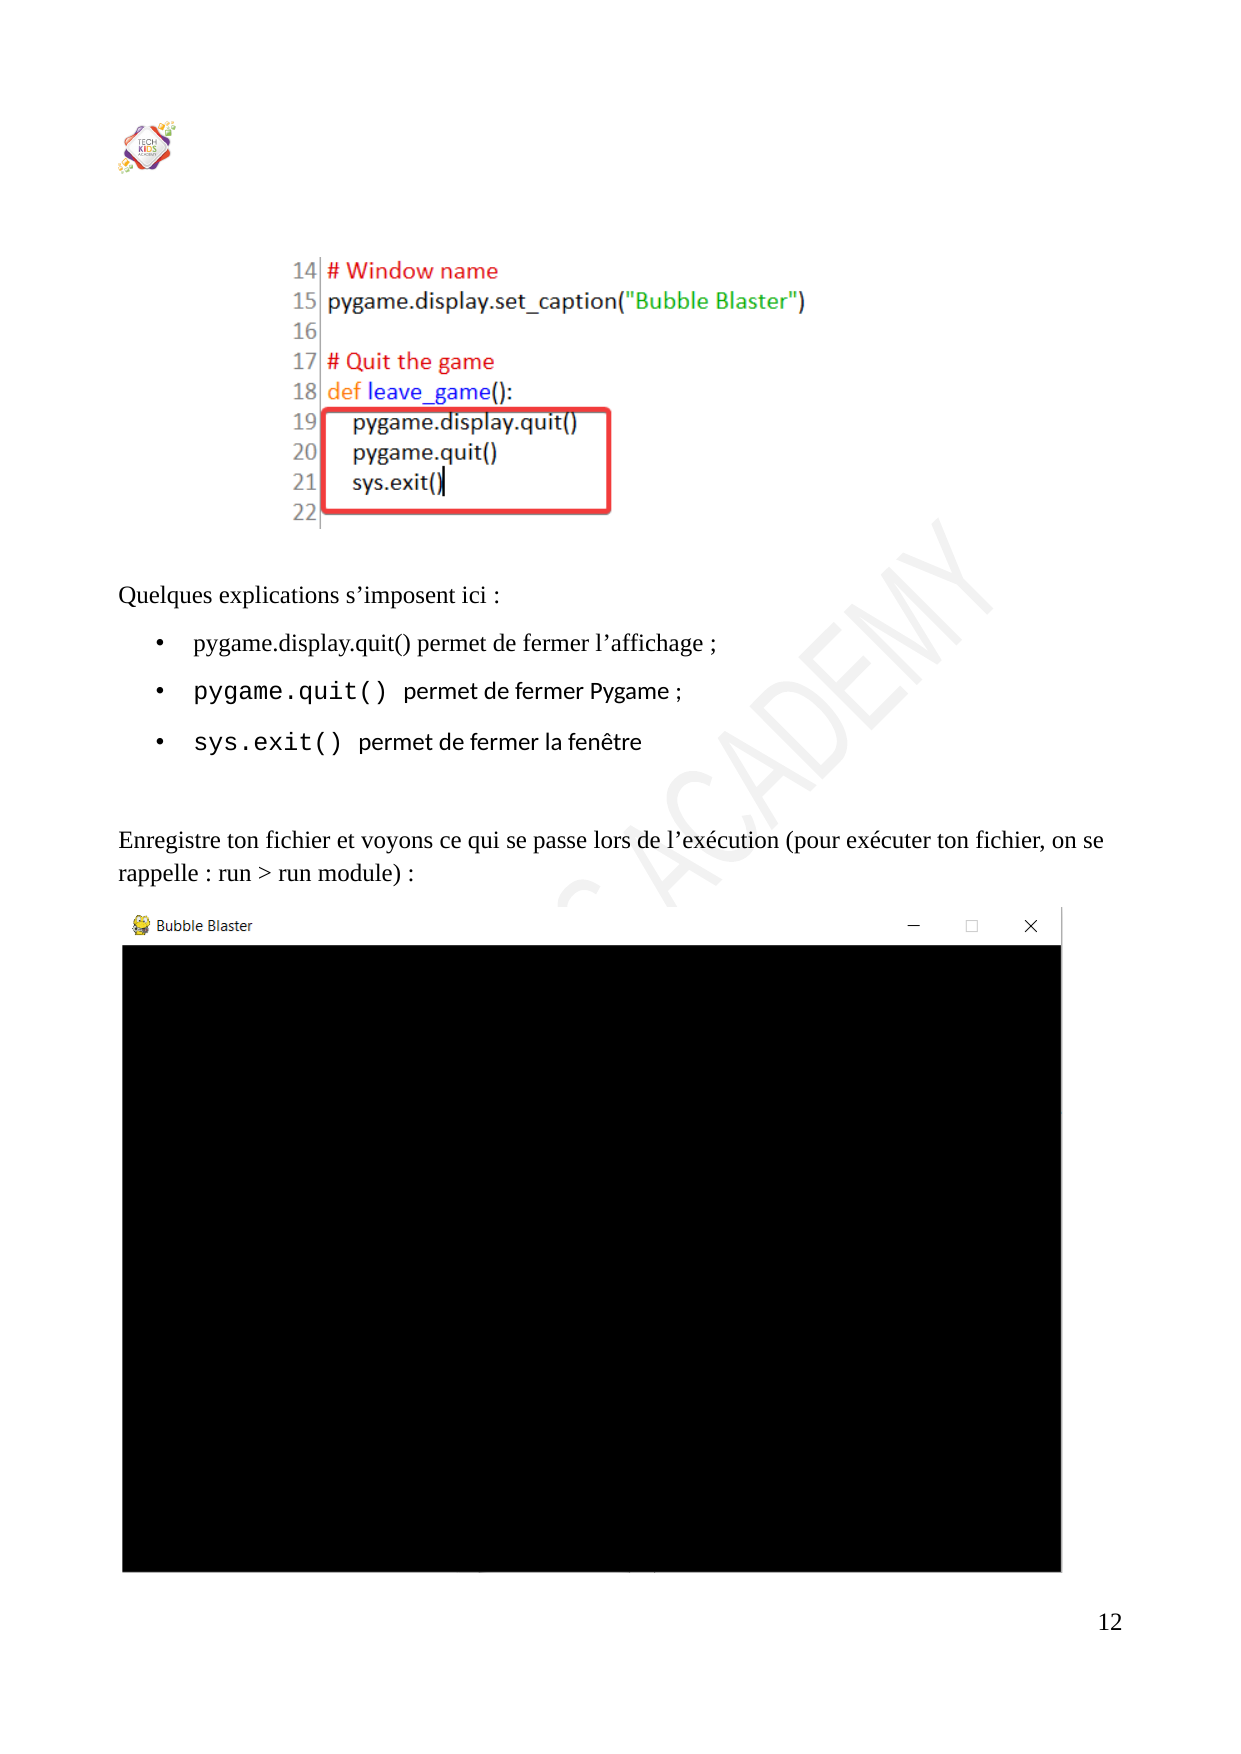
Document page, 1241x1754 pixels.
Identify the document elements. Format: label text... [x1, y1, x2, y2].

picture [291, 257, 898, 529]
text [966, 580, 1122, 609]
list [923, 628, 1122, 657]
text Enregistre ton fichier et voyons ce qui se passe lors de l’exécution (pour exécuter ton fichier, on se rappelle : run > run module) : [118, 825, 654, 887]
list pygame.quit() permet de fermer Pygame ; [156, 675, 847, 707]
list [783, 726, 836, 758]
list [872, 628, 922, 657]
list [845, 675, 1122, 707]
list [816, 628, 887, 657]
picture [122, 907, 1063, 1573]
list [844, 726, 1122, 758]
picture [118, 118, 176, 176]
text Quelques explications s’imposent ici : [118, 580, 901, 609]
text [904, 580, 980, 609]
text Enregistre ton fichier et voyons ce qui se passe lors de l’exécution (pour exécuter ton fichier, on se rappelle : run > run module) : [632, 825, 1122, 887]
list pygame.display.quit() permet de fermer l’affichage ; [156, 628, 826, 657]
list sys.exit() permet de fermer la fenêtre [156, 726, 799, 758]
